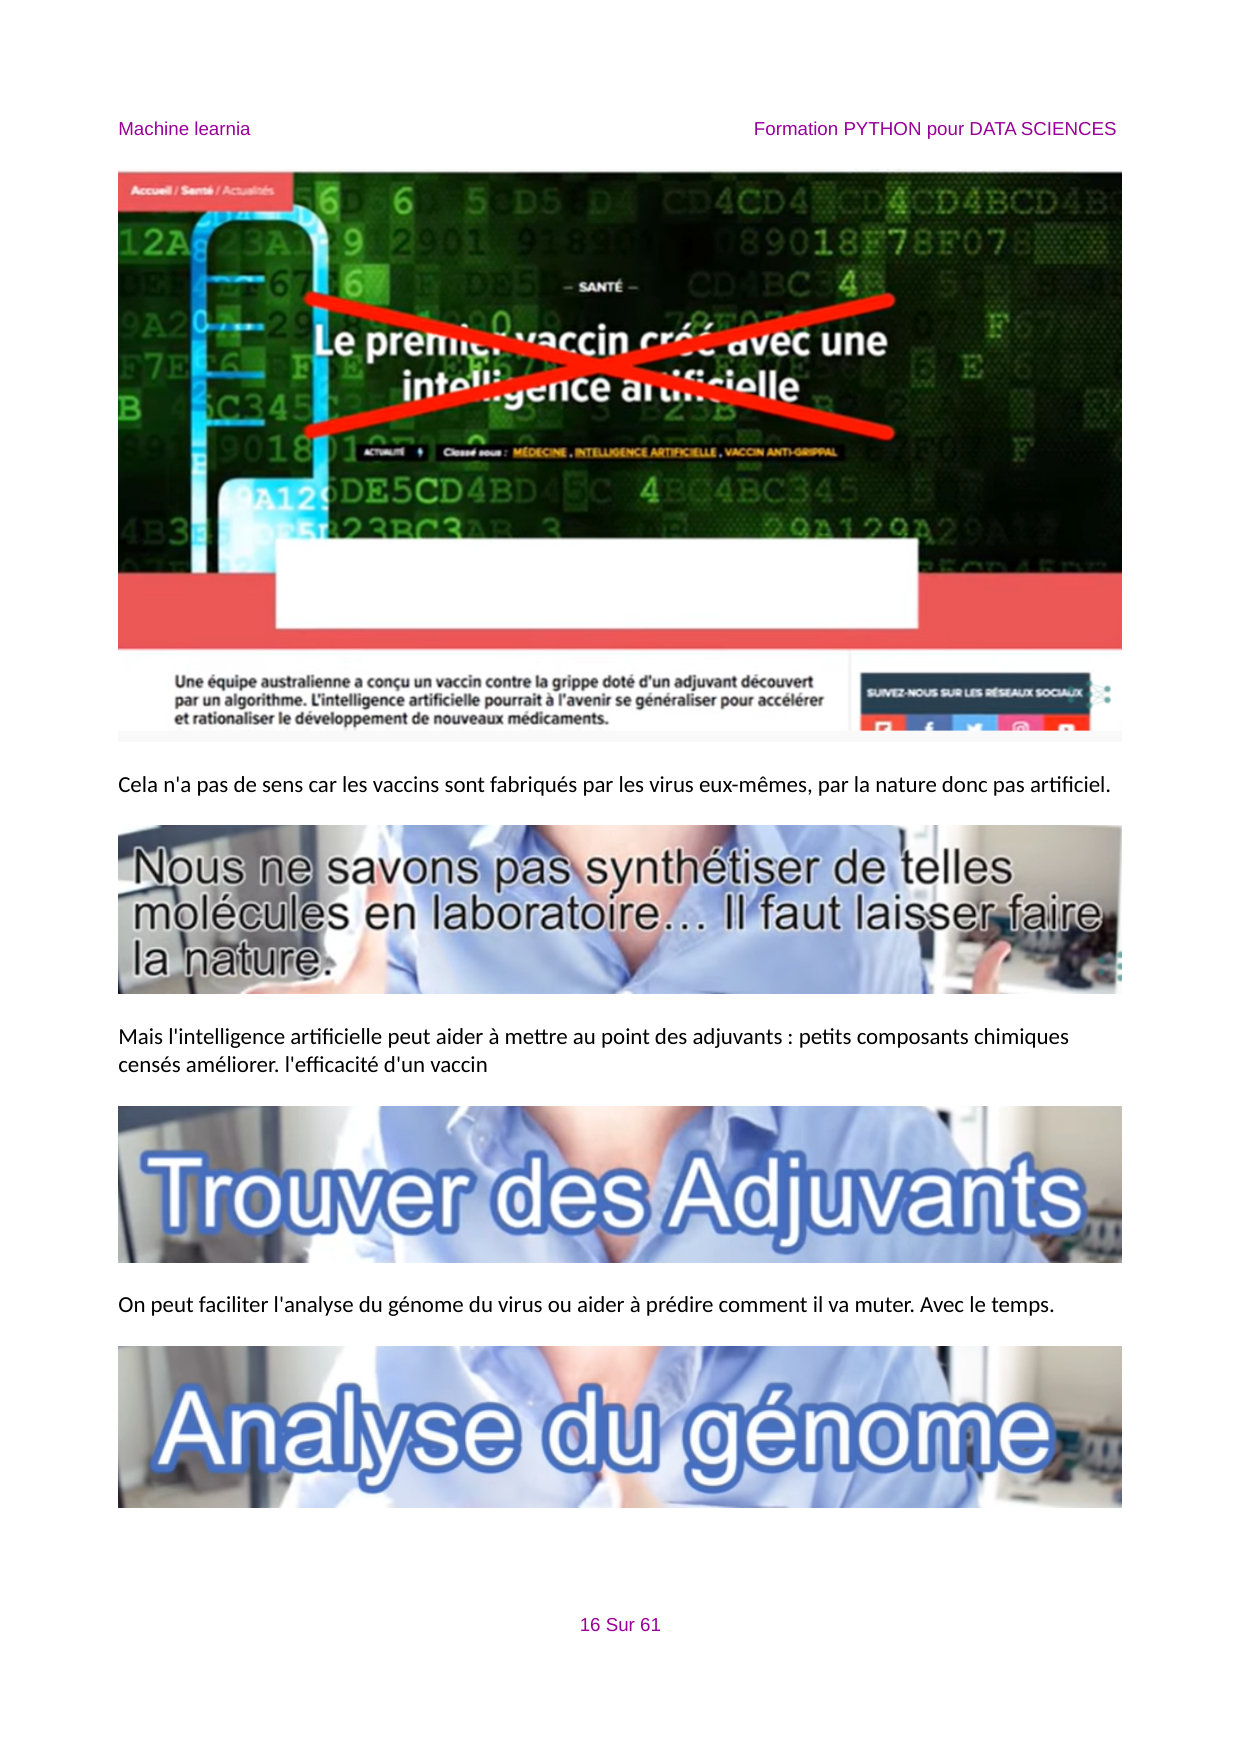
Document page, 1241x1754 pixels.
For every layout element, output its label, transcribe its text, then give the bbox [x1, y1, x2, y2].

text Mais l'intelligence artificielle peut aider à mettre au point des adjuvants : petits composants chimiques censés améliorer. l'efficacité d'un vaccin [118, 1022, 1122, 1078]
text Cela n'a pas de sens car les vaccins sont fabriqués par les virus eux-mêmes, par la nature donc pas artificiel. [118, 770, 1122, 798]
picture [118, 169, 1122, 742]
picture [118, 1346, 1122, 1508]
text On peut faciliter l'analyse du génome du virus ou aider à prédire comment il va muter. Avec le temps. [118, 1291, 1122, 1319]
picture [118, 1106, 1122, 1263]
picture [118, 825, 1122, 994]
